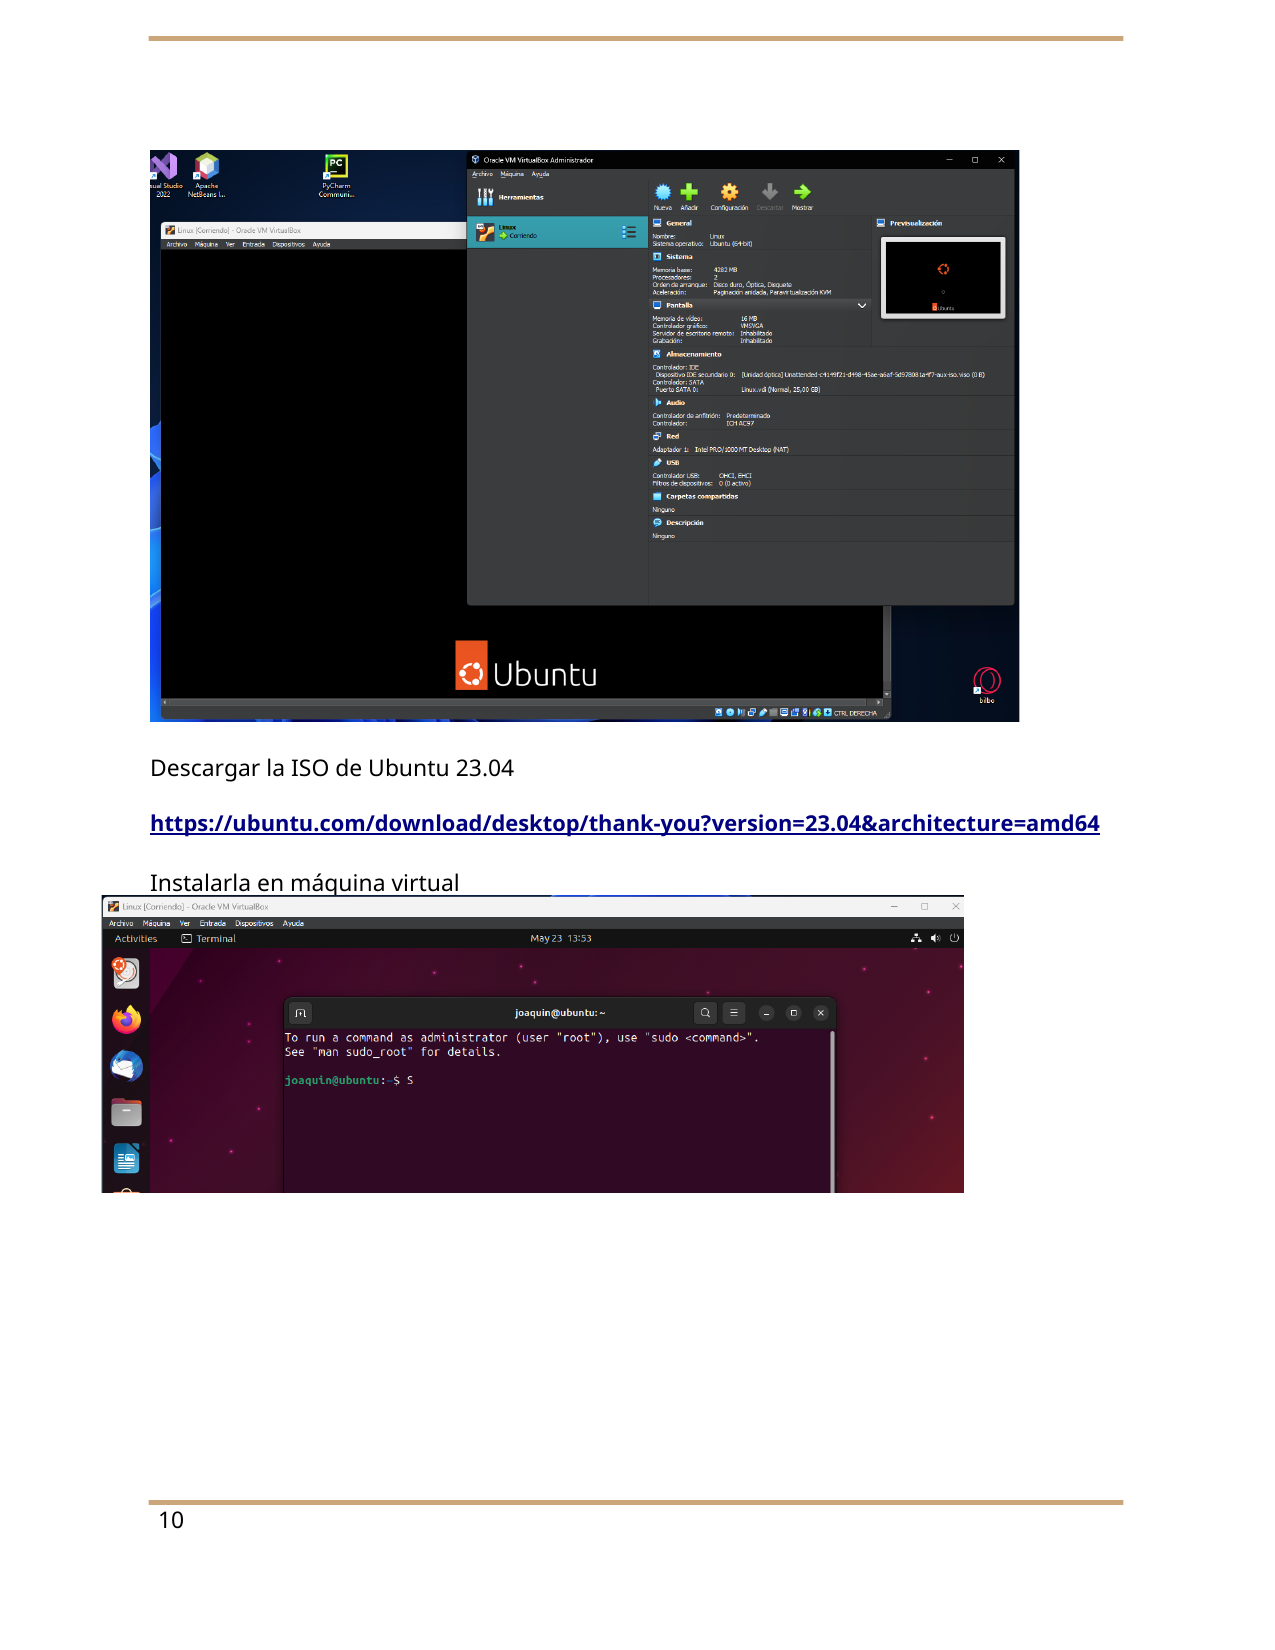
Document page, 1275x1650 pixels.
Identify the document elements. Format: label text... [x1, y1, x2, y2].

text Instalarla en máquina virtual [150, 867, 1125, 898]
text Descargar la ISO de Ubuntu 23.04 [150, 752, 1125, 783]
text Instalamos git y luego clonamos el repositorio deseado en una carpeta [964, 944, 1125, 972]
text https://ubuntu.com/download/desktop/thank-you?version=23.04&architecture=amd64 [150, 808, 1125, 838]
